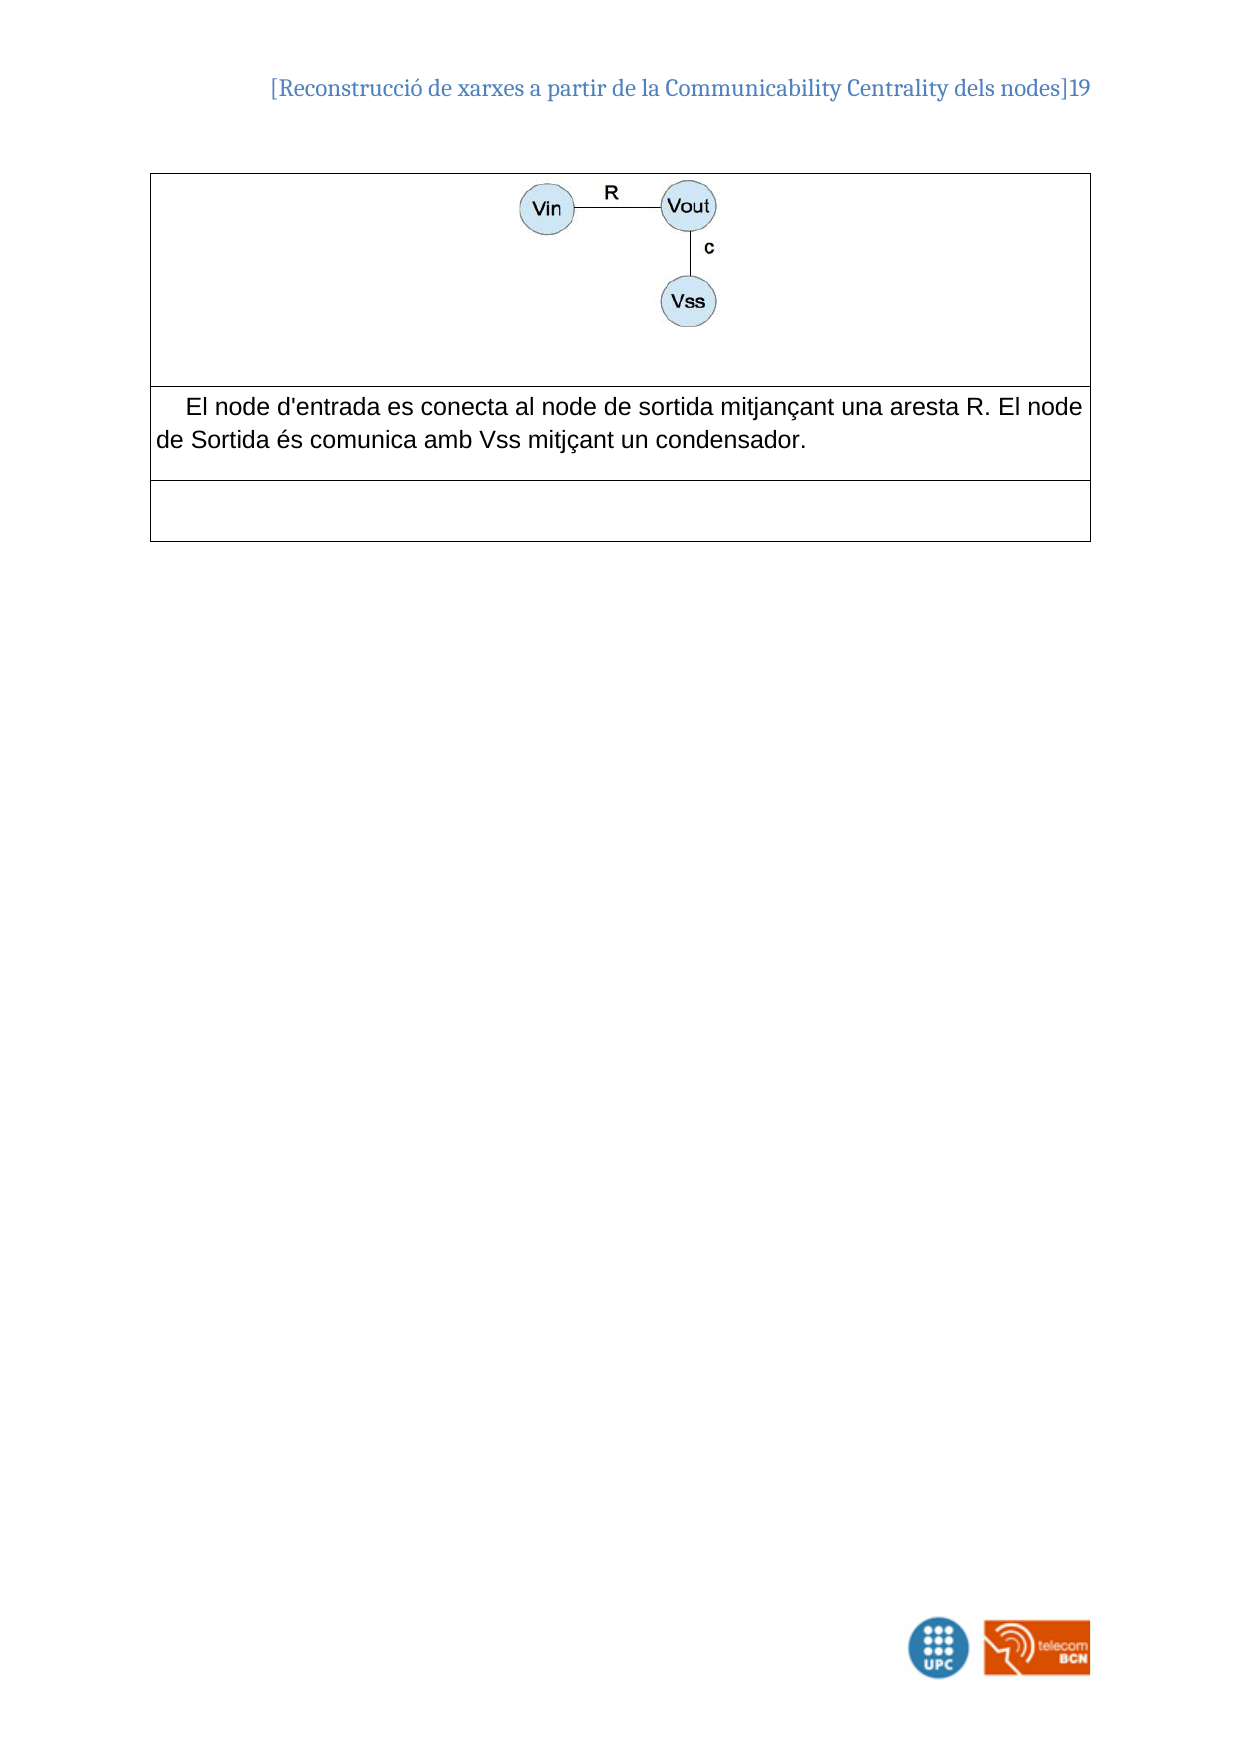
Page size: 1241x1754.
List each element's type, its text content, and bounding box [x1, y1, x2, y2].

table_cell El node d'entrada es conecta al node de sortida mitjançant una aresta R. El node de Sortida és comunica amb Vss mitjçant un condensador. [151, 387, 1090, 480]
table_header [151, 174, 1090, 386]
table_cell [151, 481, 1090, 541]
picture [519, 178, 721, 327]
picture [904, 1614, 1091, 1681]
